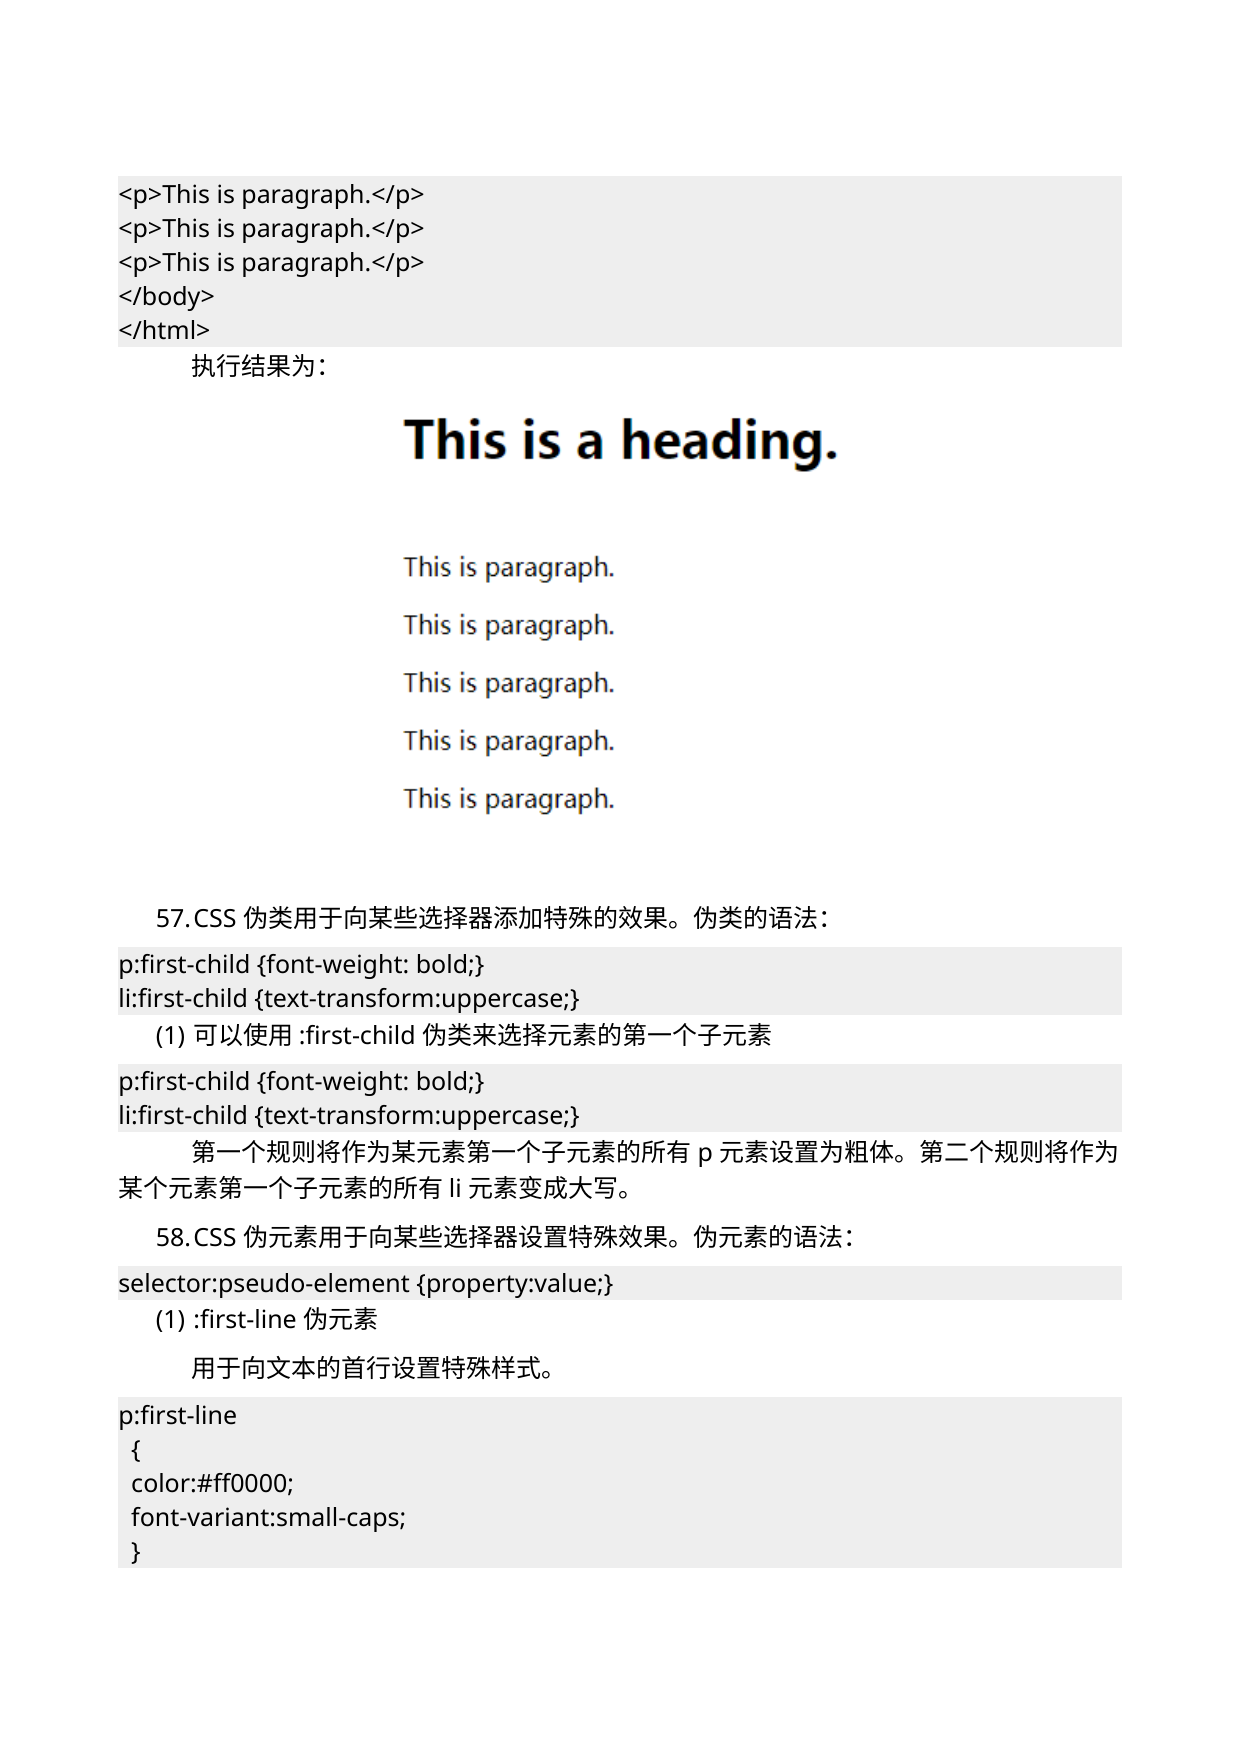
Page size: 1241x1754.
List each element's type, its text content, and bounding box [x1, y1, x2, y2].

list :first-line 伪元素 [156, 1300, 1122, 1336]
list CSS 伪元素用于向某些选择器设置特殊效果。伪元素的语法： [156, 1217, 1122, 1253]
picture [391, 395, 849, 852]
table_header selector:pseudo-element {property:value;} [118, 1266, 1122, 1300]
list 可以使用 :first-child 伪类来选择元素的第一个子元素 [156, 1015, 1122, 1051]
text 用于向文本的首行设置特殊样式。 [118, 1348, 1122, 1385]
table_header p:first-child {font-weight: bold;} li:first-child {text-transform:uppercase;} [118, 1064, 1122, 1132]
text 执行结果为： [118, 347, 1122, 383]
table_header p:first-child {font-weight: bold;} li:first-child {text-transform:uppercase;} [118, 947, 1122, 1015]
table_header <p>This is paragraph.</p> <p>This is paragraph.</p> <p>This is paragraph.</p> </body> </html> [118, 176, 1122, 347]
list CSS 伪类用于向某些选择器添加特殊的效果。伪类的语法： [156, 898, 1122, 934]
table_header p:first-line { color:#ff0000; font-variant:small-caps; } [118, 1397, 1122, 1568]
text 第一个规则将作为某元素第一个子元素的所有 p 元素设置为粗体。第二个规则将作为某个元素第一个子元素的所有 li 元素变成大写。 [118, 1132, 1122, 1204]
